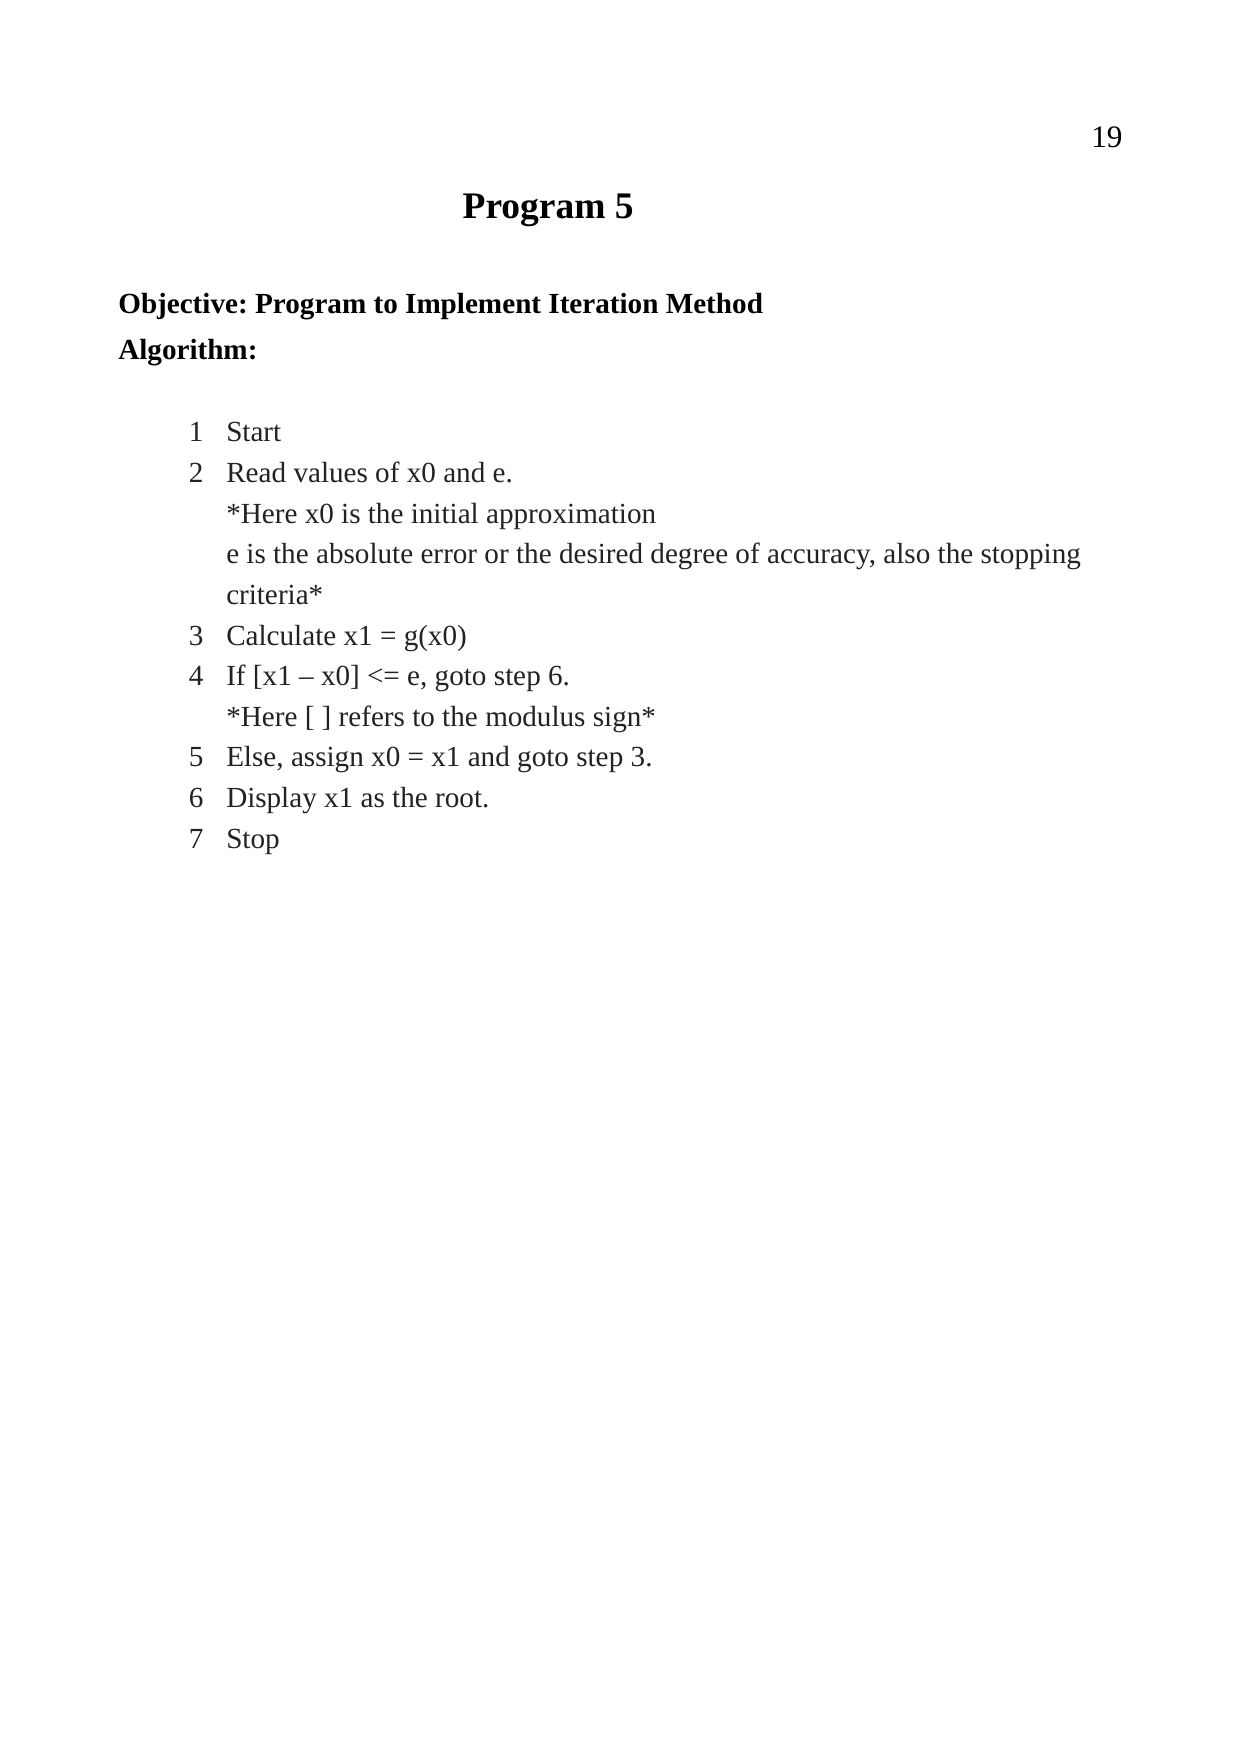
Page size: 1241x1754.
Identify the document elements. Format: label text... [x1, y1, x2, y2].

list Stop [188, 814, 1122, 854]
list Calculate x1 = g(x0) [188, 611, 1122, 651]
text Objective: Program to Implement Iteration Method [118, 286, 978, 320]
list Else, assign x0 = x1 and goto step 3. [188, 732, 1122, 773]
list Start [188, 407, 1122, 448]
list If [x1 – x0] <= e, goto step 6. *Here [ ] refers to the modulus sign* [188, 651, 1122, 732]
text Algorithm: [118, 332, 978, 366]
list Read values of x0 and e. *Here x0 is the initial approximation e is the absolute error or the desired degree of accuracy, also the stopping criteria* [188, 448, 1122, 611]
list Display x1 as the root. [188, 773, 1122, 814]
text Program 5 [118, 183, 978, 227]
